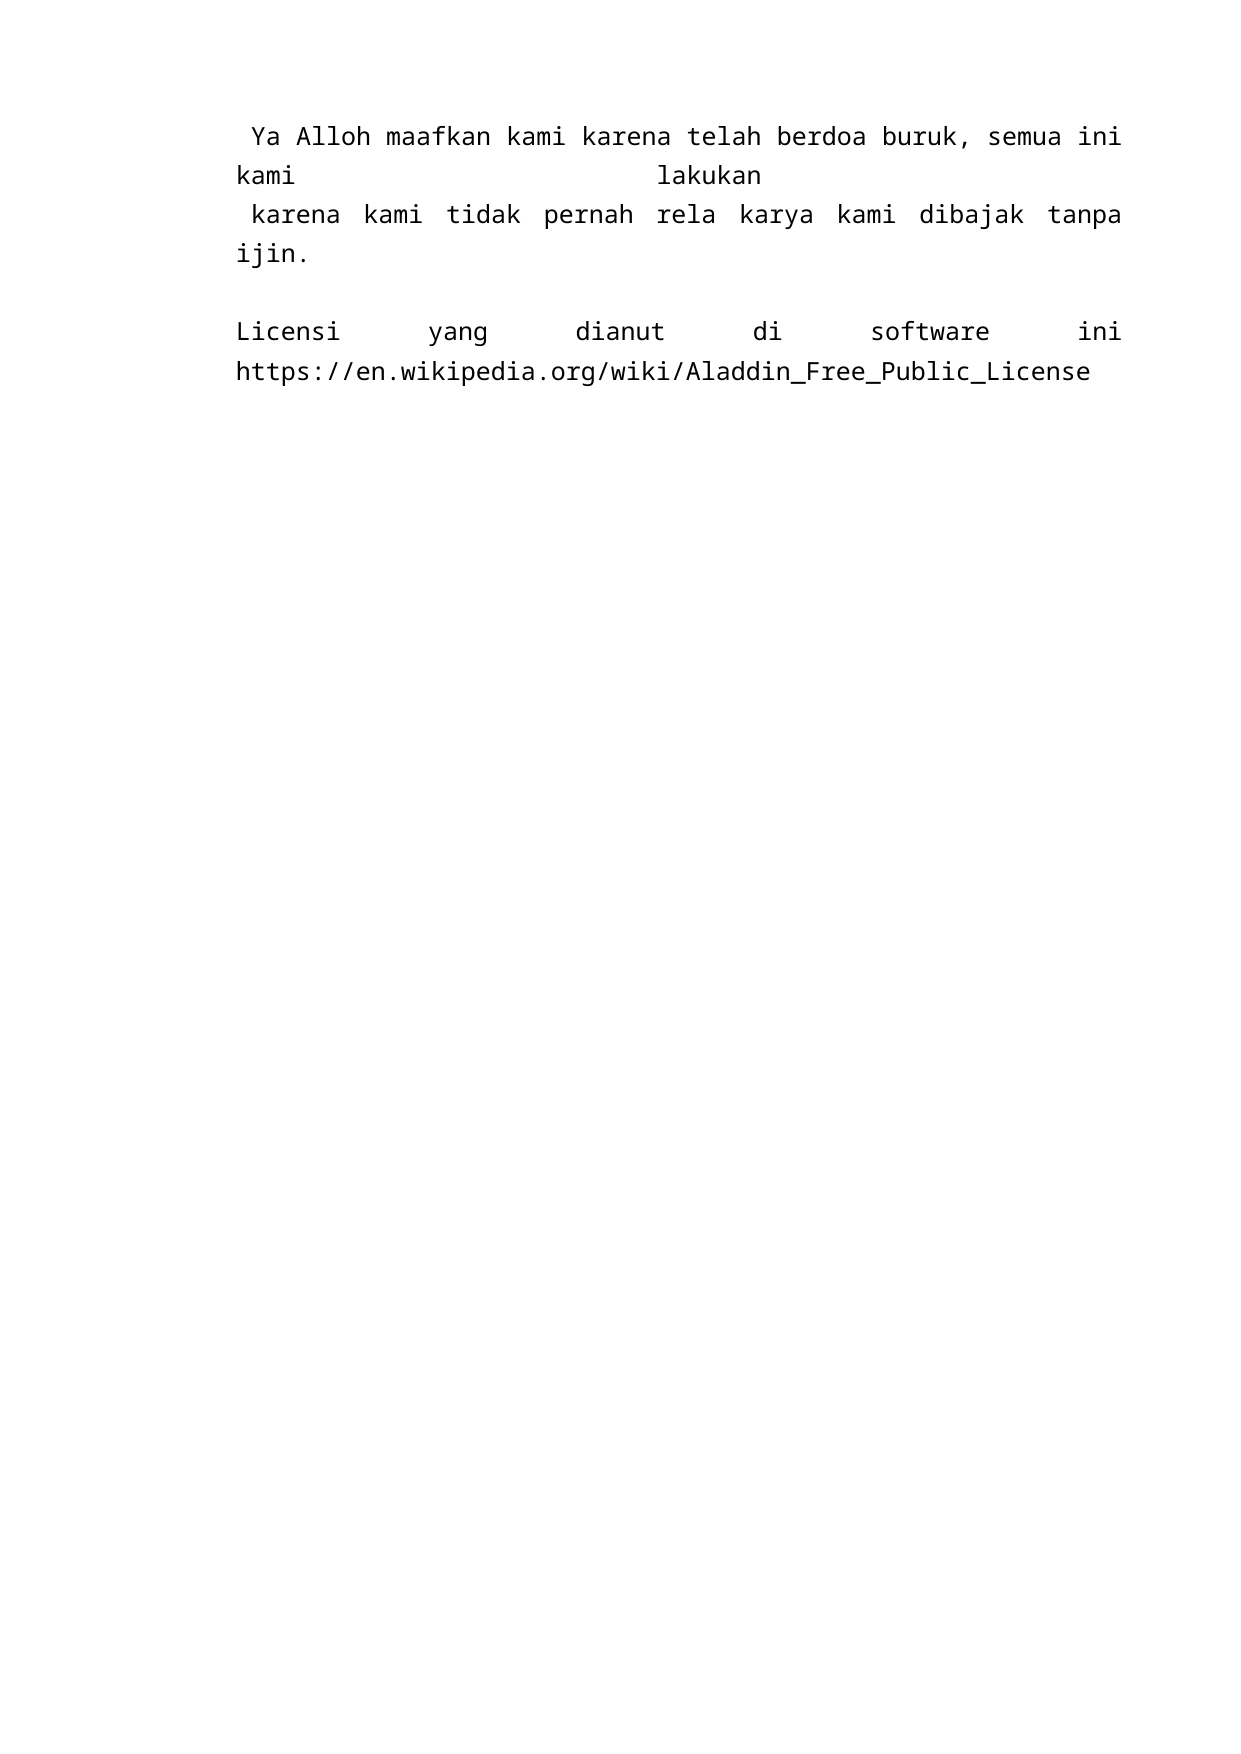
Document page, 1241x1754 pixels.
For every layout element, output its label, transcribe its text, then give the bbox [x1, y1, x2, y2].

text Ya Alloh maafkan kami karena telah berdoa buruk, semua ini kami lakukan karena kami tidak pernah rela karya kami dibajak tanpa ijin. Licensi yang dianut di software ini https://en.wikipedia.org/wiki/Aladdin_Free_Public_License [236, 118, 1122, 426]
